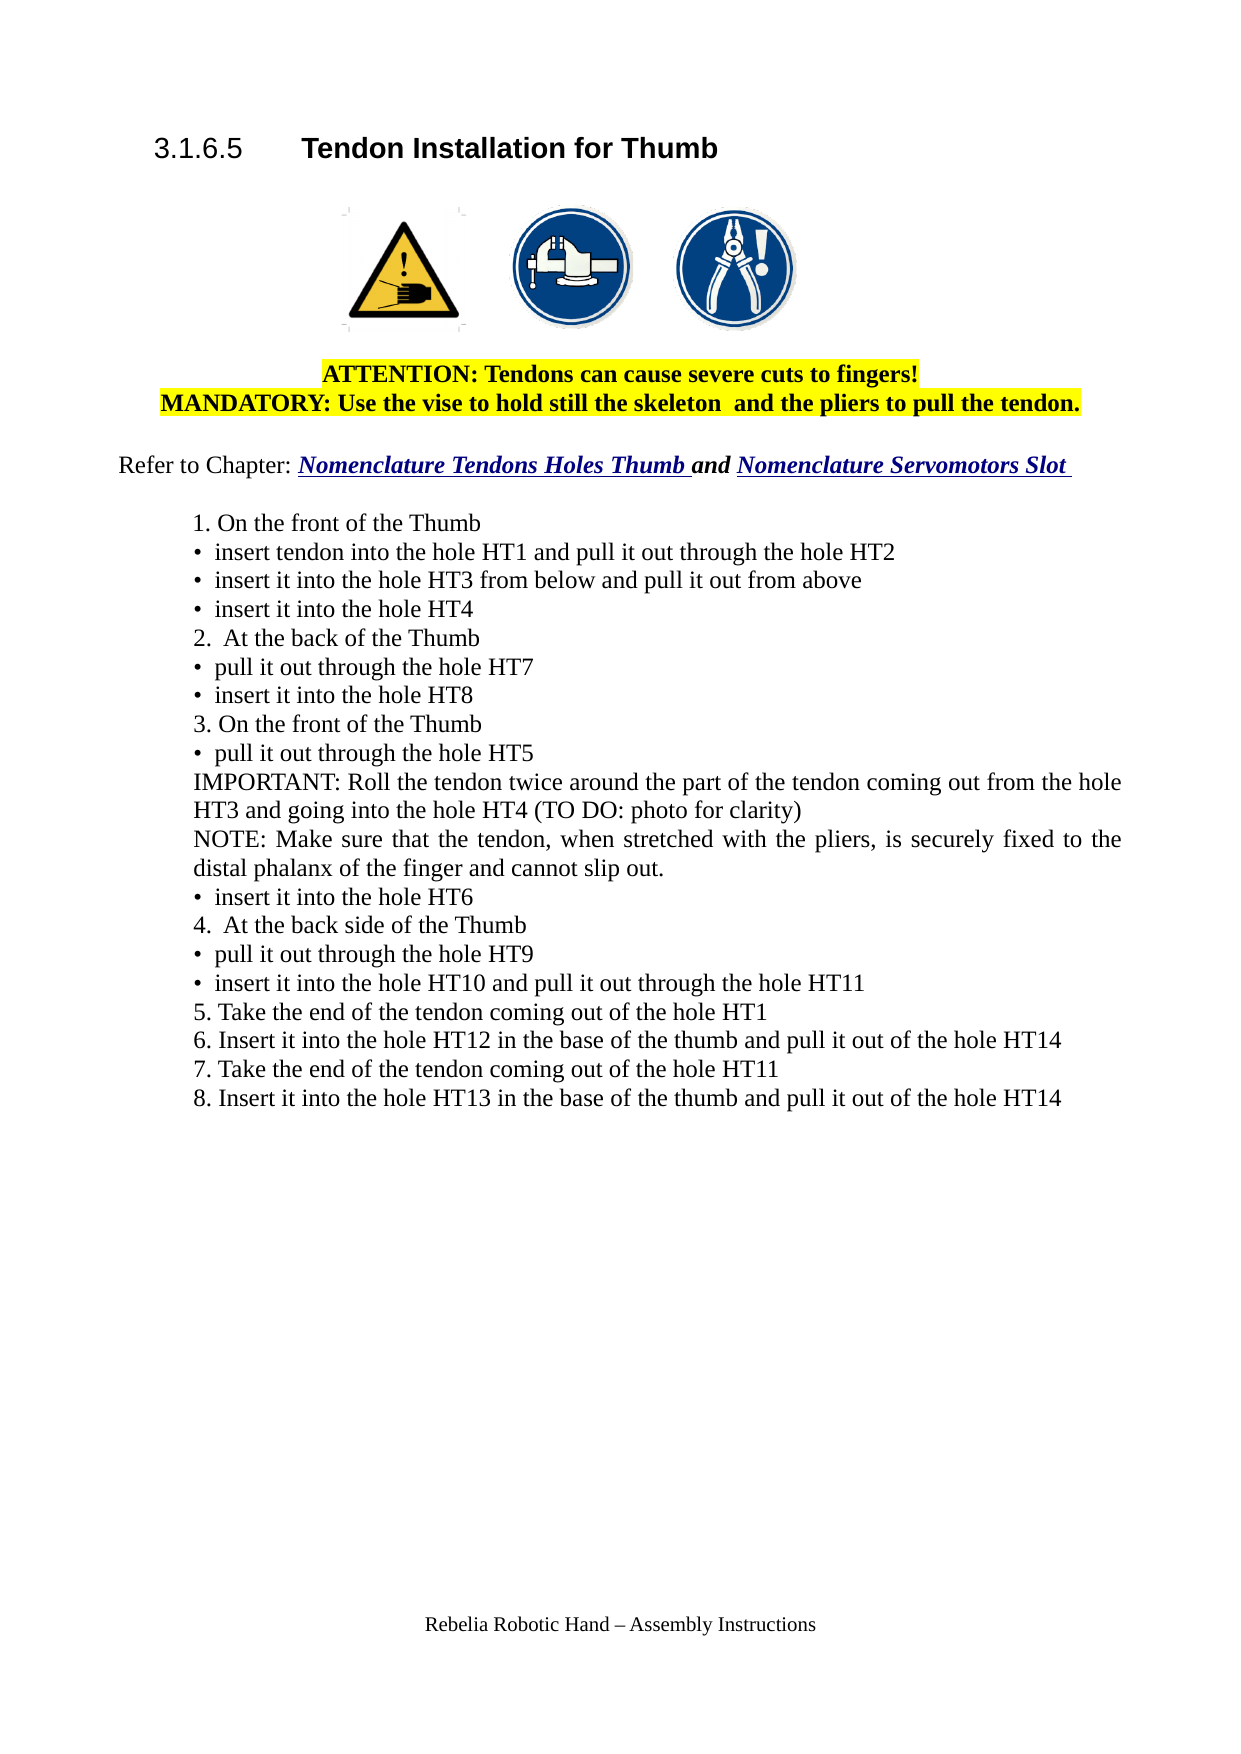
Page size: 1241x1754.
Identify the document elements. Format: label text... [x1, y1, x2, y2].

text MANDATORY: Use the vise to hold still the skeleton and the pliers to pull the tendon. [118, 388, 1123, 416]
list • insert it into the hole HT3 from below and pull it out from above [156, 566, 1123, 594]
list 2. At the back of the Thumb [156, 623, 1123, 652]
list • pull it out through the hole HT7 [156, 652, 1123, 681]
text Refer to Chapter: Nomenclature Tendons Holes Thumb and Nomenclature Servomotors Slot [118, 451, 1123, 479]
list • insert it into the hole HT10 and pull it out through the hole HT11 [156, 968, 1123, 997]
list • insert it into the hole HT4 [156, 594, 1123, 623]
list • pull it out through the hole HT9 [156, 939, 1123, 968]
list IMPORTANT: Roll the tendon twice around the part of the tendon coming out from the hole HT3 and going into the hole HT4 (TO DO: photo for clarity) [156, 767, 1123, 824]
list 5. Take the end of the tendon coming out of the hole HT1 [156, 997, 1123, 1026]
text 1. On the front of the Thumb [118, 508, 1123, 537]
list 4. At the back side of the Thumb [156, 911, 1123, 939]
list • insert it into the hole HT8 [156, 681, 1123, 709]
list • insert it into the hole HT6 [156, 882, 1123, 911]
list 8. Insert it into the hole HT13 in the base of the thumb and pull it out of the hole HT14 [156, 1083, 1123, 1112]
list 6. Insert it into the hole HT12 in the base of the thumb and pull it out of the hole HT14 [156, 1026, 1123, 1054]
list 3. On the front of the Thumb [156, 709, 1123, 738]
list • pull it out through the hole HT5 [156, 738, 1123, 767]
picture [508, 204, 634, 329]
picture [341, 207, 467, 332]
text ATTENTION: Tendons can cause severe cuts to fingers! [118, 359, 1123, 388]
list • insert tendon into the hole HT1 and pull it out through the hole HT2 [156, 537, 1123, 566]
subtitle Tendon Installation for Thumb [153, 131, 1123, 164]
list 7. Take the end of the tendon coming out of the hole HT11 [156, 1054, 1123, 1083]
list NOTE: Make sure that the tendon, when stretched with the pliers, is securely fixed to the distal phalanx of the finger and cannot slip out. [156, 824, 1123, 882]
picture [672, 206, 797, 331]
